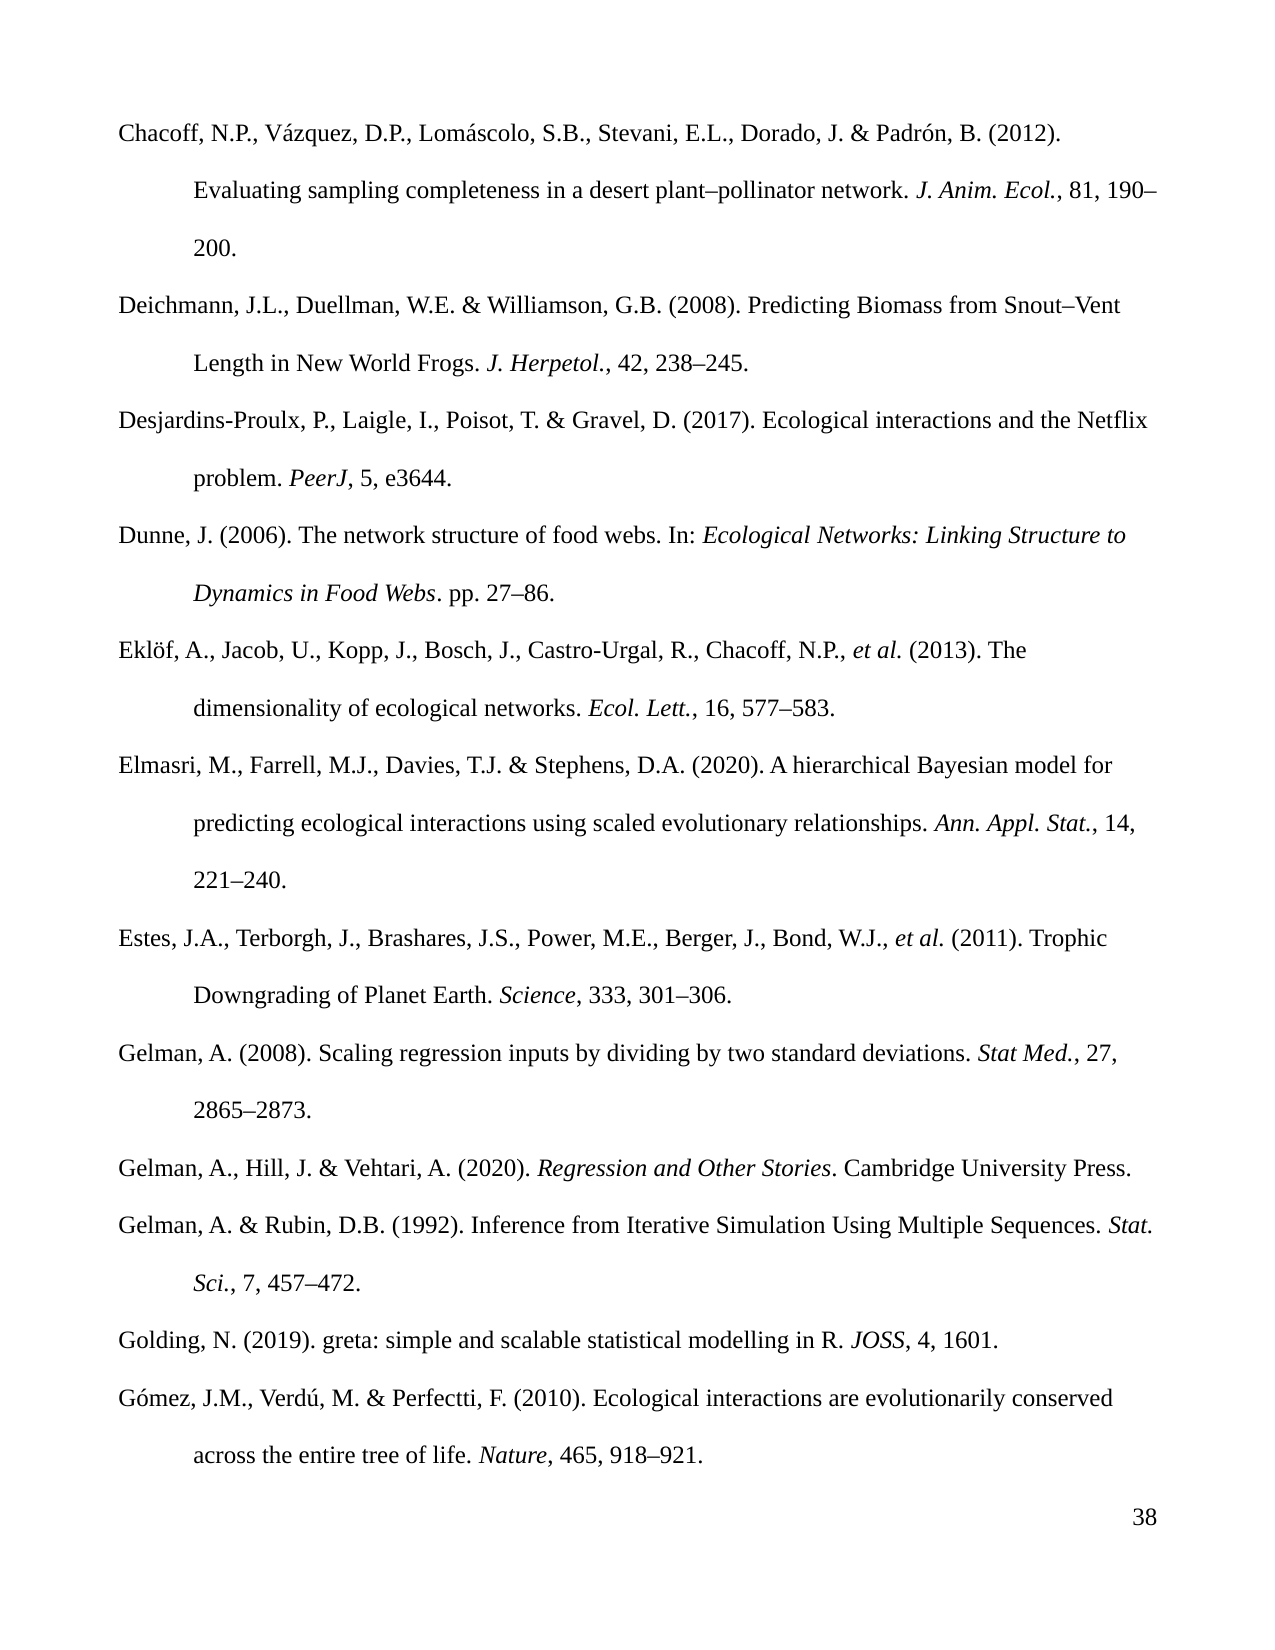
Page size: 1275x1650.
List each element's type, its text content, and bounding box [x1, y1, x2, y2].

text Gelman, A., Hill, J. & Vehtari, A. (2020). Regression and Other Stories. Cambridge University Press. [118, 1153, 1157, 1182]
text Gómez, J.M., Verdú, M. & Perfectti, F. (2010). Ecological interactions are evolutionarily conserved across the entire tree of life. Nature, 465, 918–921. [118, 1383, 1157, 1469]
text Dunne, J. (2006). The network structure of food webs. In: Ecological Networks: Linking Structure to Dynamics in Food Webs. pp. 27–86. [118, 521, 1157, 607]
text Gelman, A. (2008). Scaling regression inputs by dividing by two standard deviations. Stat Med., 27, 2865–2873. [118, 1038, 1157, 1124]
text Desjardins-Proulx, P., Laigle, I., Poisot, T. & Gravel, D. (2017). Ecological interactions and the Netflix problem. PeerJ, 5, e3644. [118, 406, 1157, 492]
text Gelman, A. & Rubin, D.B. (1992). Inference from Iterative Simulation Using Multiple Sequences. Stat. Sci., 7, 457–472. [118, 1211, 1157, 1297]
text Chacoff, N.P., Vázquez, D.P., Lomáscolo, S.B., Stevani, E.L., Dorado, J. & Padrón, B. (2012). Evaluating sampling completeness in a desert plant–pollinator network. J. Anim. Ecol., 81, 190–200. [118, 118, 1157, 262]
text Deichmann, J.L., Duellman, W.E. & Williamson, G.B. (2008). Predicting Biomass from Snout–Vent Length in New World Frogs. J. Herpetol., 42, 238–245. [118, 291, 1157, 377]
text Eklöf, A., Jacob, U., Kopp, J., Bosch, J., Castro‐Urgal, R., Chacoff, N.P., et al. (2013). The dimensionality of ecological networks. Ecol. Lett., 16, 577–583. [118, 636, 1157, 722]
text Estes, J.A., Terborgh, J., Brashares, J.S., Power, M.E., Berger, J., Bond, W.J., et al. (2011). Trophic Downgrading of Planet Earth. Science, 333, 301–306. [118, 923, 1157, 1009]
text Golding, N. (2019). greta: simple and scalable statistical modelling in R. JOSS, 4, 1601. [118, 1326, 1157, 1354]
text Elmasri, M., Farrell, M.J., Davies, T.J. & Stephens, D.A. (2020). A hierarchical Bayesian model for predicting ecological interactions using scaled evolutionary relationships. Ann. Appl. Stat., 14, 221–240. [118, 751, 1157, 894]
